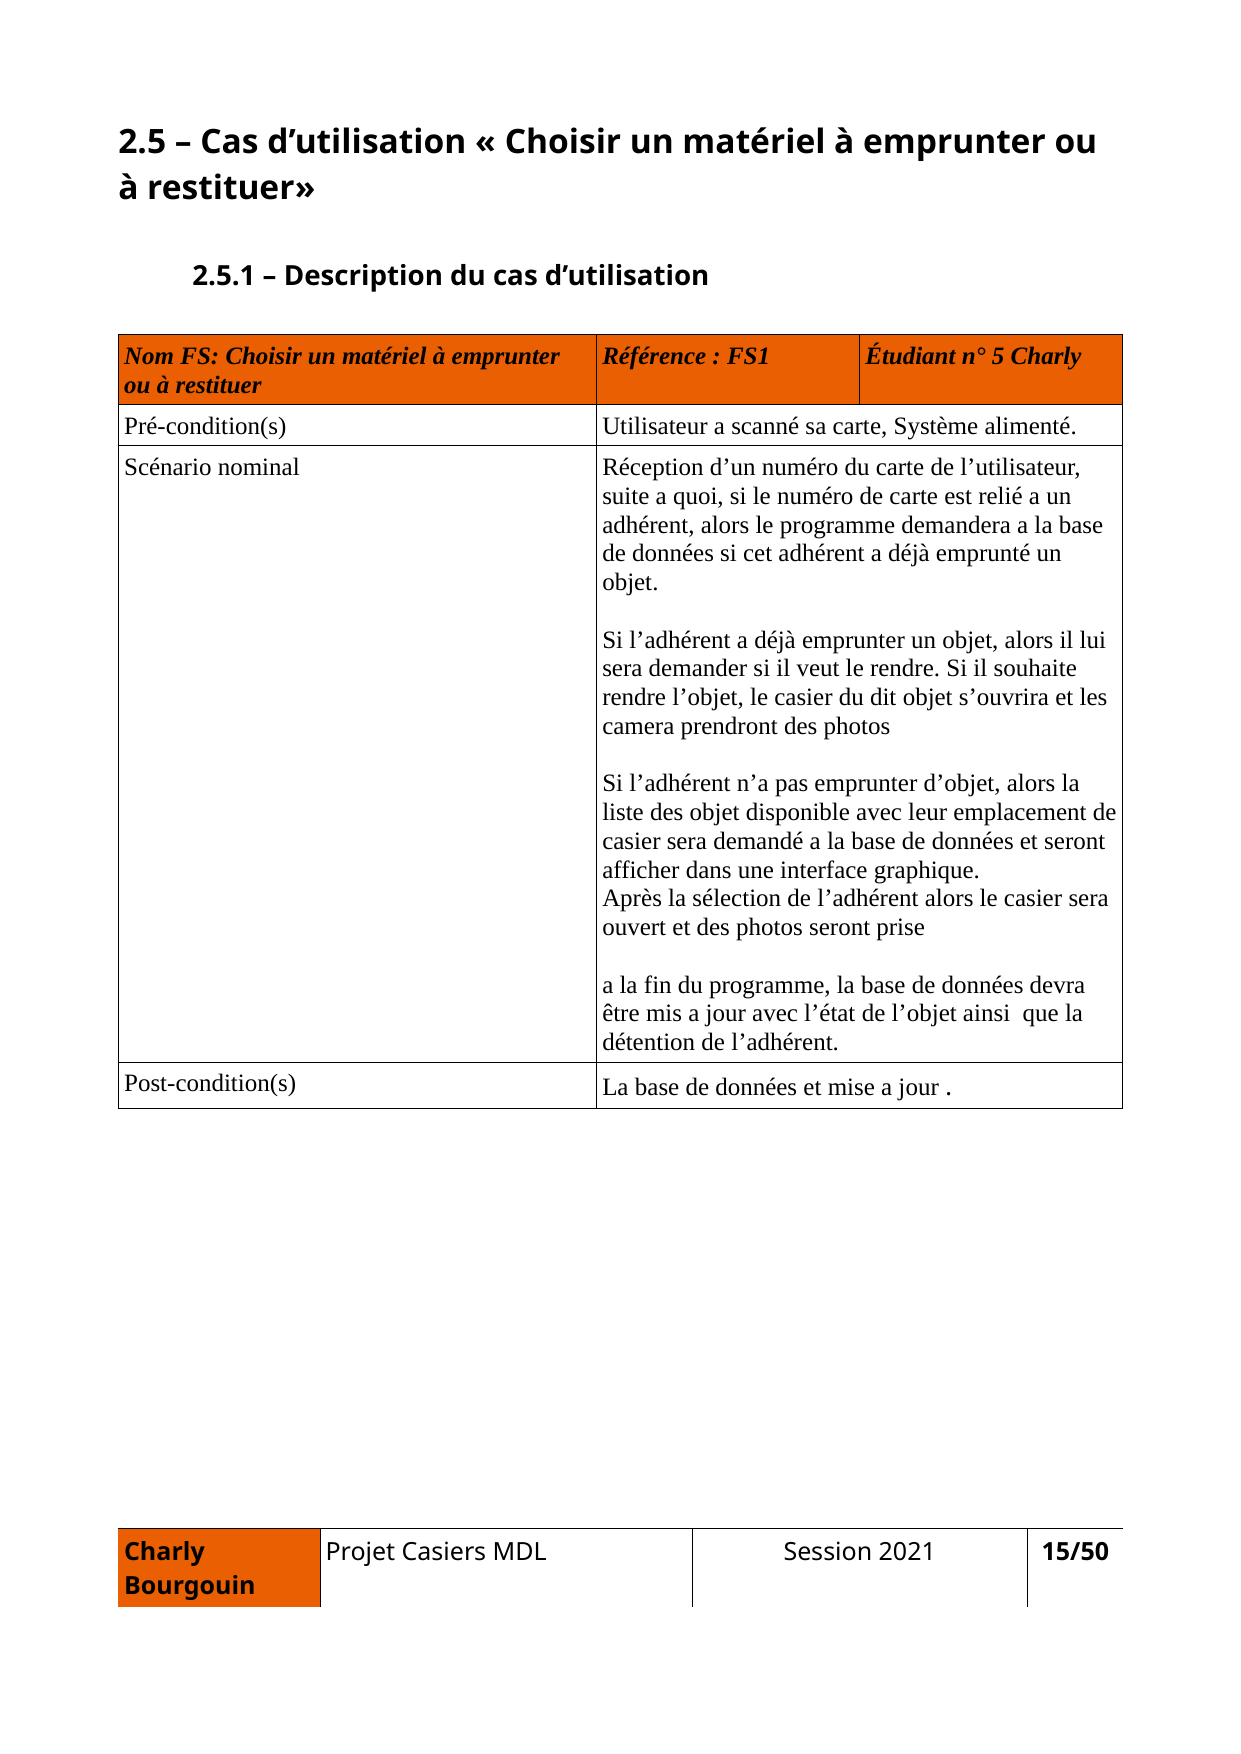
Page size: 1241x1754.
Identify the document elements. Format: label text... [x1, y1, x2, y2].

table_header Nom FS: Choisir un matériel à emprunter ou à restituer [119, 335, 596, 404]
table_header Référence : FS1 [597, 335, 859, 404]
table_cell Réception d’un numéro du carte de l’utilisateur, suite a quoi, si le numéro de carte est relié a un adhérent, alors le programme demandera a la base de données si cet adhérent a déjà emprunté un objet. Si l’adhérent a déjà emprunter un objet, alors il lui sera demander si il veut le rendre. Si il souhaite rendre l’objet, le casier du dit objet s’ouvrira et les camera prendront des photos Si l’adhérent n’a pas emprunter d’objet, alors la liste des objet disponible avec leur emplacement de casier sera demandé a la base de données et seront afficher dans une interface graphique. Après la sélection de l’adhérent alors le casier sera ouvert et des photos seront prise a la fin du programme, la base de données devra être mis a jour avec l’état de l’objet ainsi que la détention de l’adhérent. [597, 446, 1122, 1062]
table_cell Pré-condition(s) [119, 405, 596, 445]
table_cell Post-condition(s) [119, 1063, 596, 1108]
subtitle 2.5 – Cas d’utilisation « Choisir un matériel à emprunter ou à restituer» [118, 118, 1122, 209]
table_header Étudiant n° 5 Charly [860, 335, 1122, 404]
table_cell La base de données et mise a jour . [597, 1063, 1122, 1108]
table_cell Scénario nominal [119, 446, 596, 1062]
subtitle 2.5.1 – Description du cas d’utilisation [118, 256, 1122, 294]
table_cell Utilisateur a scanné sa carte, Système alimenté. [597, 405, 1122, 445]
